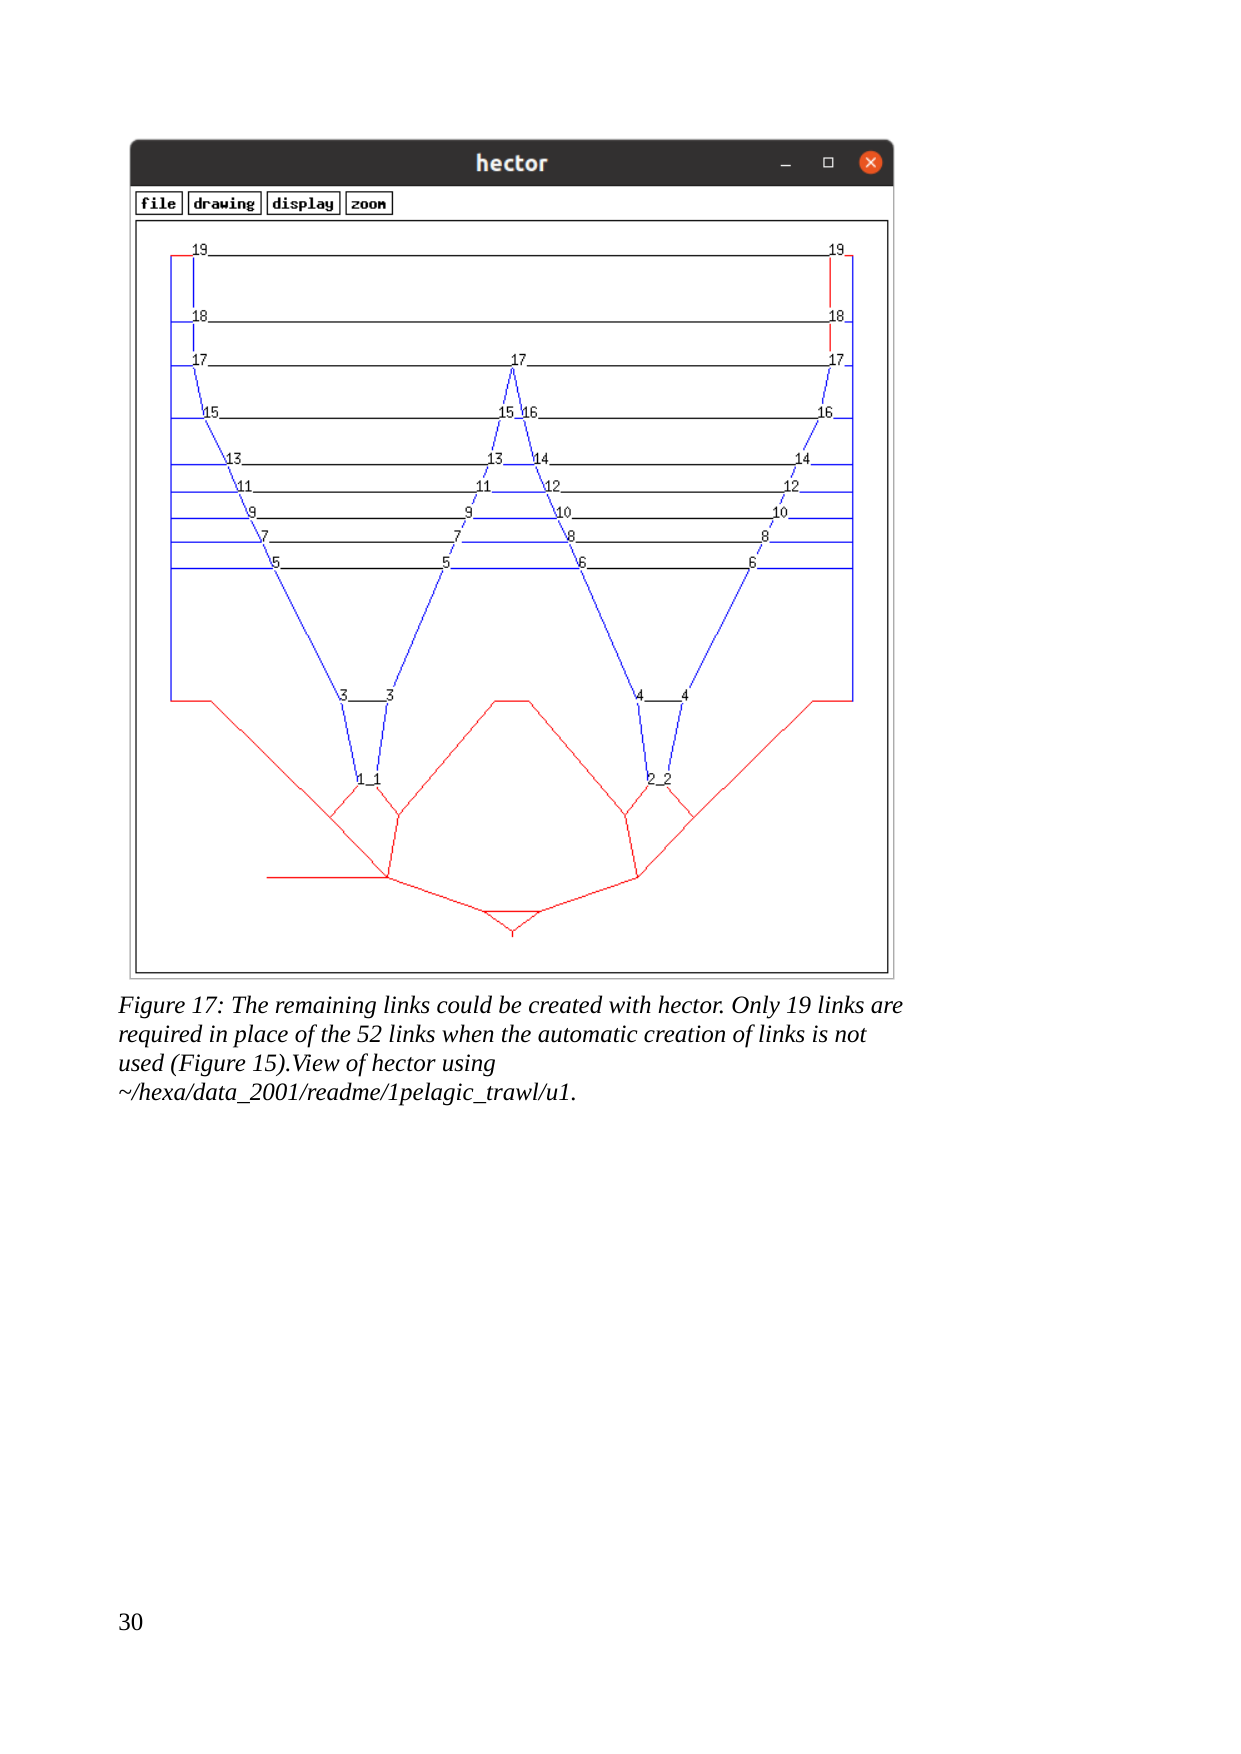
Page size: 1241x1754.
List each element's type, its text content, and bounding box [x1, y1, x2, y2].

text Figure 17: The remaining links could be created with hector. Only 19 links are required in place of the 52 links when the automatic creation of links is not used (Figure 15).View of hector using ~/hexa/data_2001/readme/1pelagic_trawl/u1. [118, 991, 906, 1106]
picture [118, 130, 906, 991]
